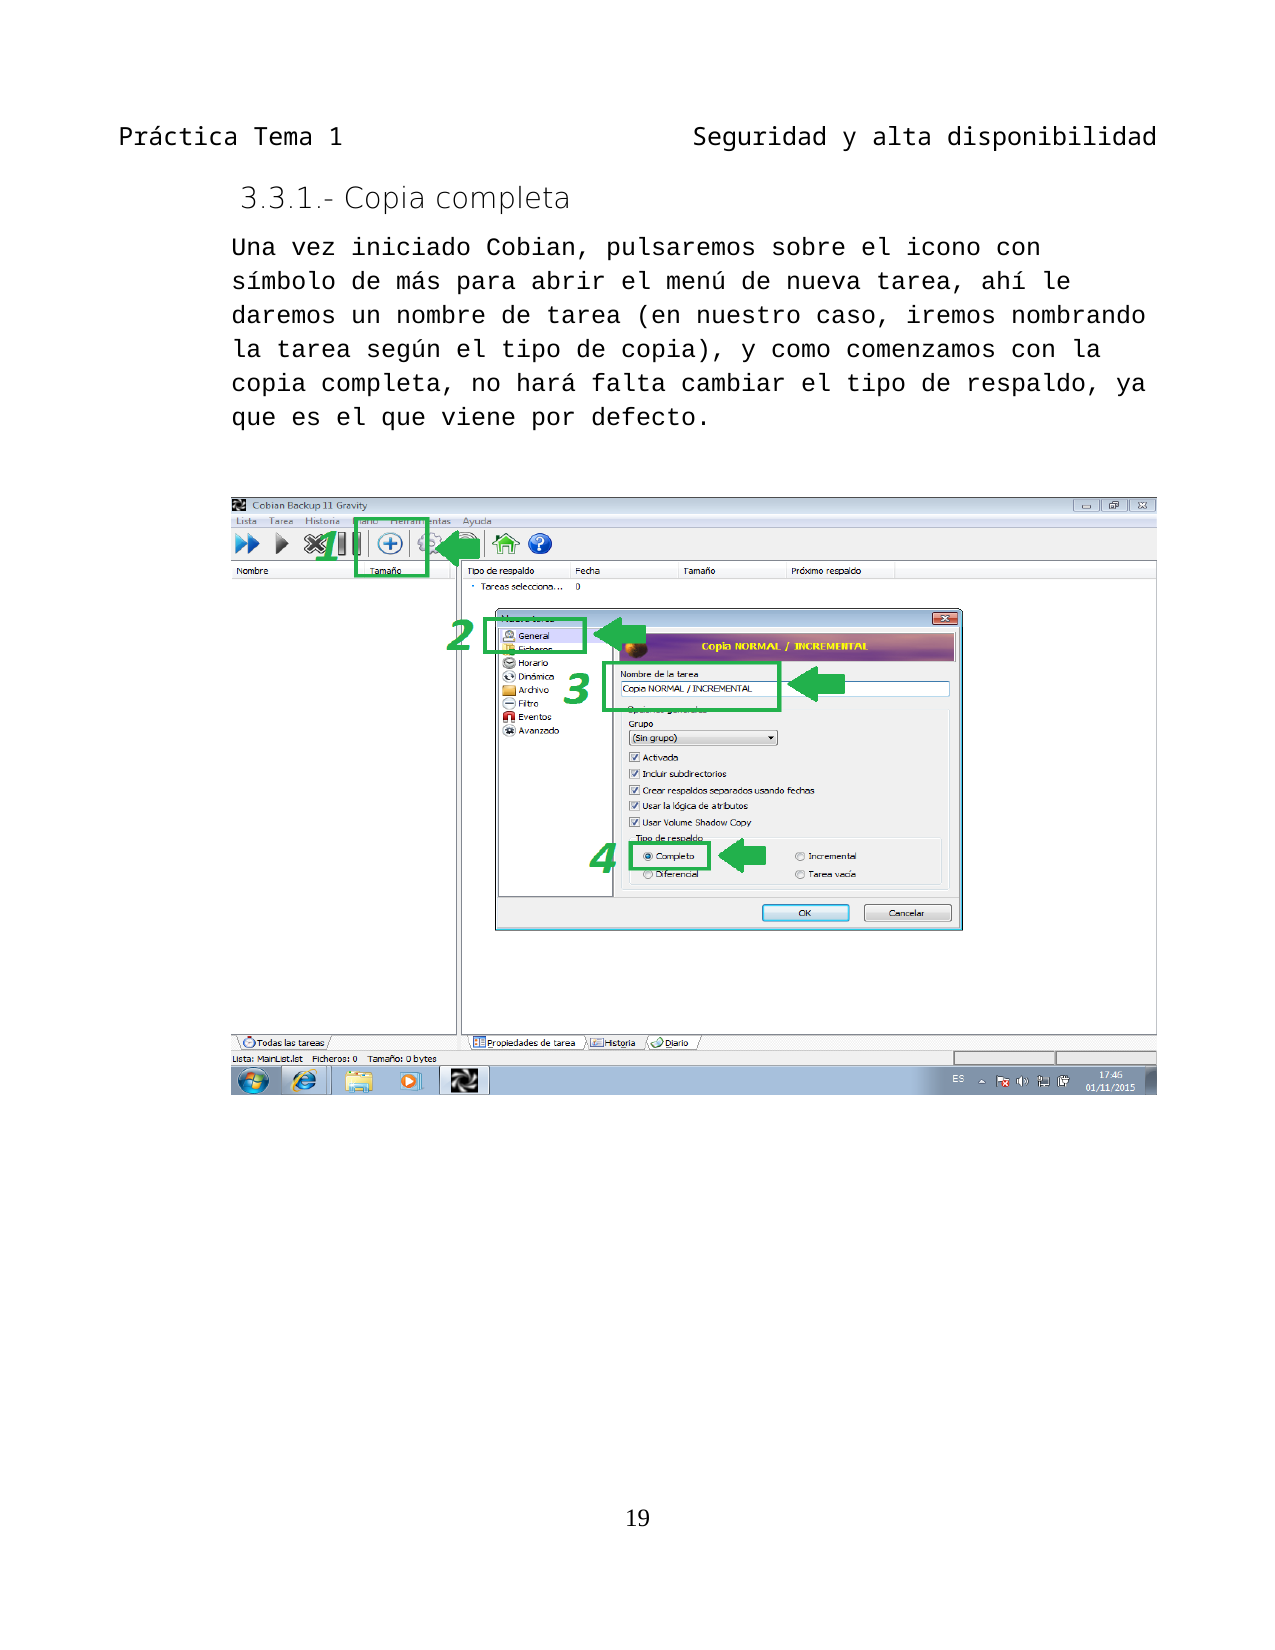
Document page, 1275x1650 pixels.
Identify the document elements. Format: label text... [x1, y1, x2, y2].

text Una vez iniciado Cobian, pulsaremos sobre el icono con símbolo de más para abrir el menú de nueva tarea, ahí le daremos un nombre de tarea (en nuestro caso, iremos nombrando la tarea según el tipo de copia), y como comenzamos con la copia completa, no hará falta cambiar el tipo de respaldo, ya que es el que viene por defecto. [231, 235, 1157, 433]
picture [231, 497, 1157, 1095]
list Copia completa [231, 182, 1157, 216]
